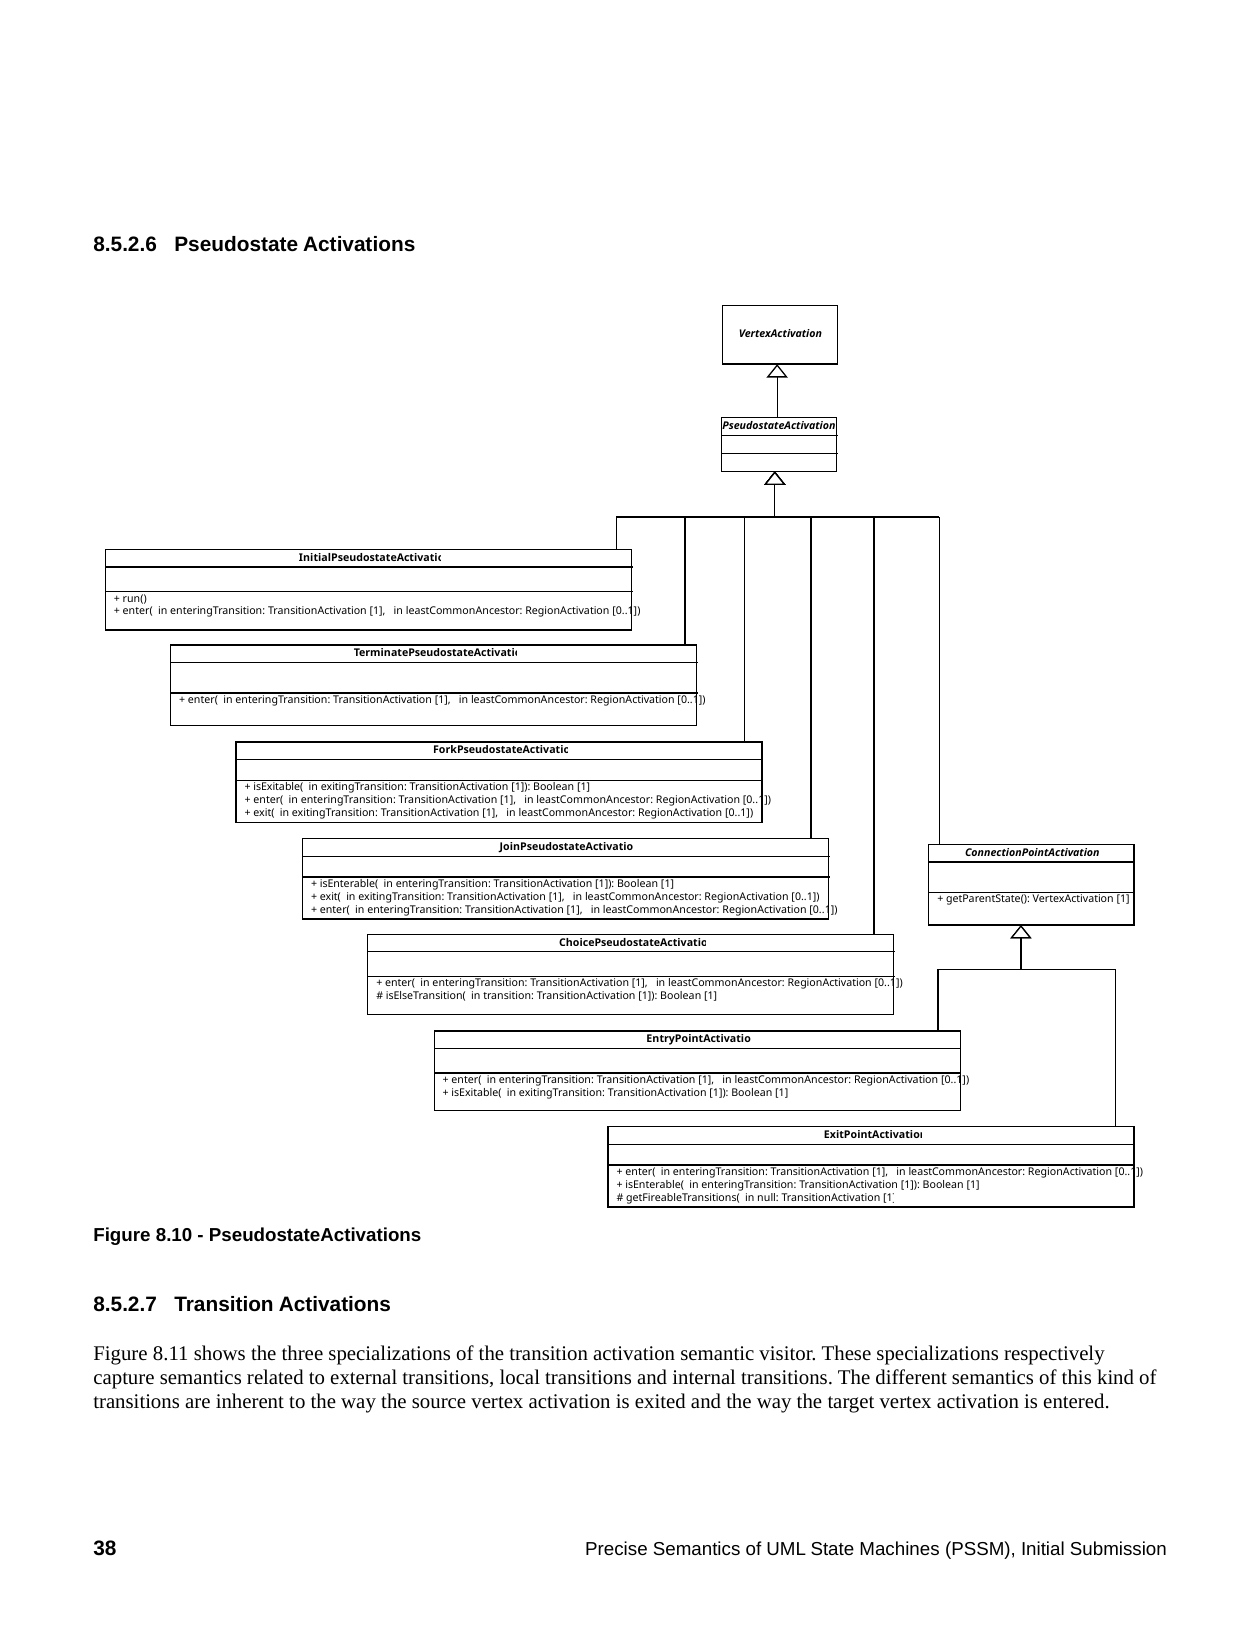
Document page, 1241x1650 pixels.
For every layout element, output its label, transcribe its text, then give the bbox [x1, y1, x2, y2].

subtitle Pseudostate Activations [93, 231, 1164, 256]
text Figure 8.10 - PseudostateActivations [93, 293, 1147, 1245]
subtitle Transition Activations [93, 1291, 1164, 1316]
text Figure 8.11 shows the three specializations of the transition activation semantic visitor. These specializations respectively capture semantics related to external transitions, local transitions and internal transitions. The different semantics of this kind of transitions are inherent to the way the source vertex activation is exited and the way the target vertex activation is entered. [93, 1341, 1164, 1413]
